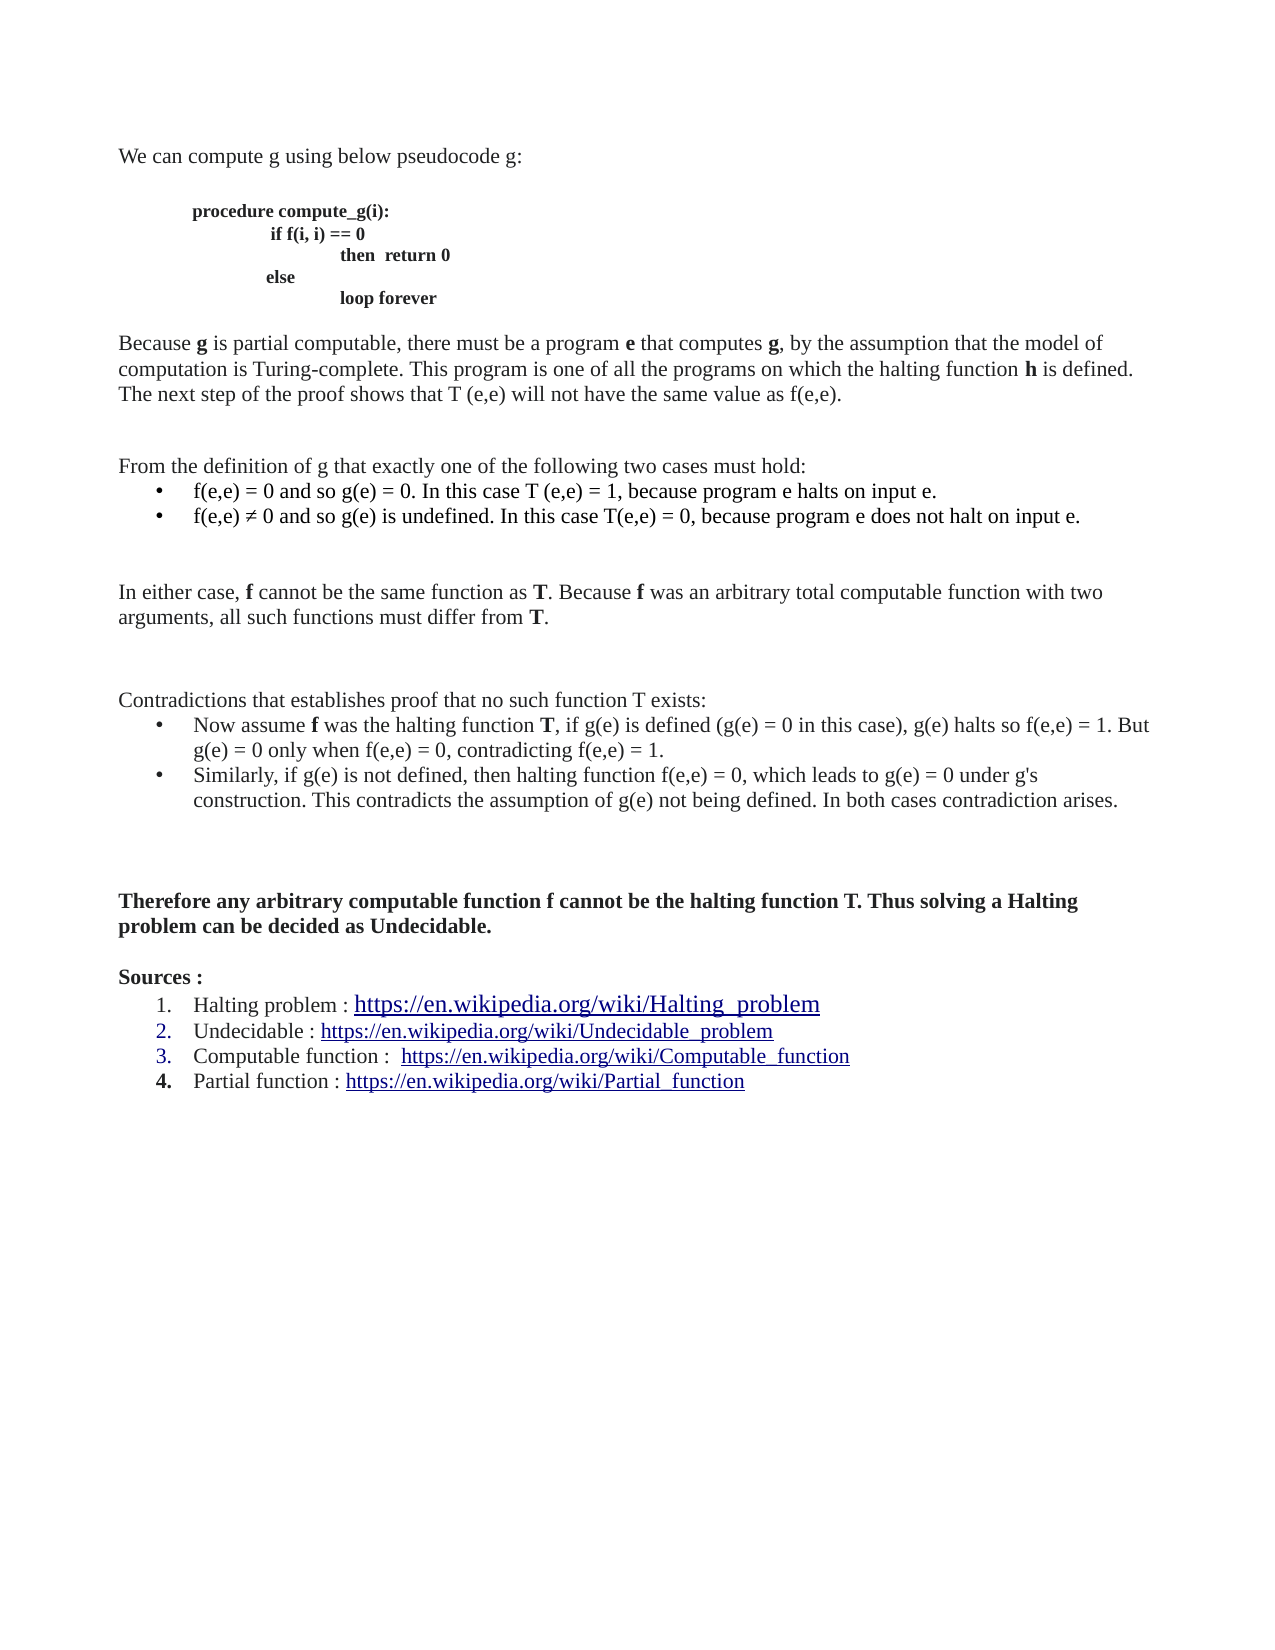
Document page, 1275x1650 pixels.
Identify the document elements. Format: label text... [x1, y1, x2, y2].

text Contradictions that establishes proof that no such function T exists: [118, 687, 1157, 712]
list Computable function : https://en.wikipedia.org/wiki/Computable_function [156, 1043, 1157, 1068]
list Halting problem : https://en.wikipedia.org/wiki/Halting_problem [156, 989, 1157, 1018]
text From the definition of g that exactly one of the following two cases must hold: [118, 427, 1157, 478]
text In either case, f cannot be the same function as T. Because f was an arbitrary total computable function with two arguments, all such functions must differ from T. [118, 579, 1157, 658]
text Therefore any arbitrary computable function f cannot be the halting function T. Thus solving a Halting problem can be decided as Undecidable. Sources : [118, 888, 1157, 989]
list Similarly, if g(e) is not defined, then halting function f(e,e) = 0, which leads to g(e) = 0 under g's construction. This contradicts the assumption of g(e) not being defined. In both cases contradiction arises. [156, 762, 1157, 813]
list Partial function : https://en.wikipedia.org/wiki/Partial_function [156, 1068, 1157, 1147]
text loop forever Because g is partial computable, there must be a program e that computes g, by the assumption that the model of computation is Turing-complete. This program is one of all the programs on which the halting function h is defined. The next step of the proof shows that T (e,e) will not have the same value as f(e,e). [118, 287, 1157, 427]
text if f(i, i) == 0 then return 0 [118, 222, 1157, 266]
list Now assume f was the halting function T, if g(e) is defined (g(e) = 0 in this case), g(e) halts so f(e,e) = 1. But g(e) = 0 only when f(e,e) = 0, contradicting f(e,e) = 1. [156, 712, 1157, 762]
list f(e,e) ≠ 0 and so g(e) is undefined. In this case T(e,e) = 0, because program e does not halt on input e. [156, 503, 1157, 528]
list f(e,e) = 0 and so g(e) = 0. In this case T (e,e) = 1, because program e halts on input e. [156, 478, 1157, 503]
list Undecidable : https://en.wikipedia.org/wiki/Undecidable_problem [156, 1018, 1157, 1043]
text We can compute g using below pseudocode g: [118, 118, 1157, 168]
text procedure compute_g(i): [118, 197, 1157, 222]
text else [118, 266, 1157, 287]
